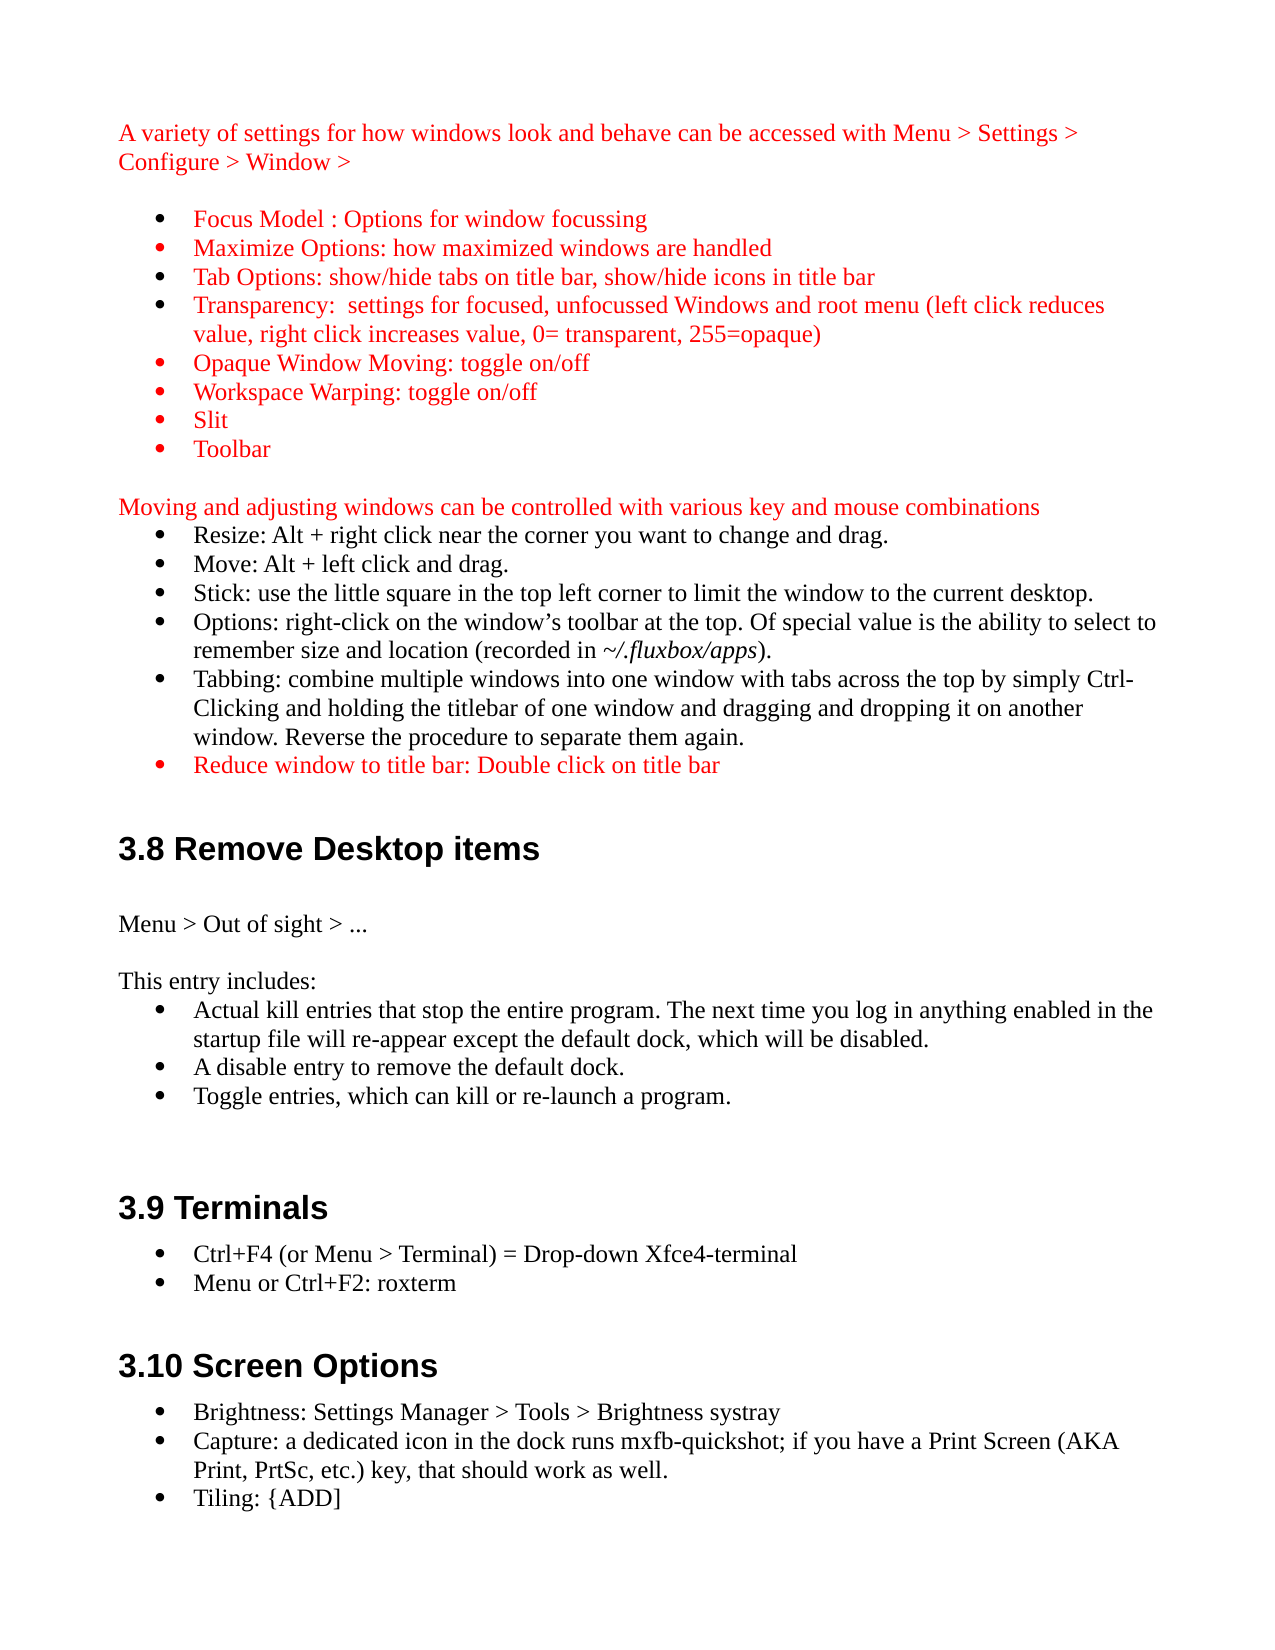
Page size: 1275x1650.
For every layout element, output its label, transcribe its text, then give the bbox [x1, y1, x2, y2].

list A disable entry to remove the default dock. [156, 1052, 1157, 1081]
list Focus Model : Options for window focussing [156, 204, 1157, 233]
text Moving and adjusting windows can be controlled with various key and mouse combinations [118, 492, 1157, 521]
subtitle 3.8 Remove Desktop items [118, 829, 1157, 867]
list Ctrl+F4 (or Menu > Terminal) = Drop-down Xfce4-terminal [156, 1239, 1157, 1268]
subtitle 3.10 Screen Options [118, 1346, 1157, 1385]
list Slit [156, 406, 1157, 434]
list Opaque Window Moving: toggle on/off [156, 348, 1157, 377]
list Workspace Warping: toggle on/off [156, 377, 1157, 406]
list Brightness: Settings Manager > Tools > Brightness systray [156, 1397, 1157, 1426]
list Tiling: {ADD] [156, 1483, 1157, 1512]
list Actual kill entries that stop the entire program. The next time you log in anything enabled in the startup file will re-appear except the default dock, which will be disabled. [156, 995, 1157, 1052]
list Menu or Ctrl+F2: roxterm [156, 1268, 1157, 1297]
list Capture: a dedicated icon in the dock runs mxfb-quickshot; if you have a Print Screen (AKA Print, PrtSc, etc.) key, that should work as well. [156, 1426, 1157, 1483]
list Reduce window to title bar: Double click on title bar [156, 751, 1157, 779]
list Move: Alt + left click and drag. [156, 549, 1157, 578]
list Stick: use the little square in the top left corner to limit the window to the current desktop. [156, 578, 1157, 607]
list Toggle entries, which can kill or re-launch a program. [156, 1081, 1157, 1110]
list Toolbar [156, 434, 1157, 463]
text This entry includes: [118, 966, 1157, 995]
text A variety of settings for how windows look and behave can be accessed with Menu > Settings > Configure > Window > [118, 118, 1157, 176]
list Resize: Alt + right click near the corner you want to change and drag. [156, 521, 1157, 549]
list Options: right-click on the window’s toolbar at the top. Of special value is the ability to select to remember size and location (recorded in ~/.fluxbox/apps). [156, 607, 1157, 664]
list Tabbing: combine multiple windows into one window with tabs across the top by simply Ctrl-Clicking and holding the titlebar of one window and dragging and dropping it on another window. Reverse the procedure to separate them again. [156, 664, 1157, 751]
text Menu > Out of sight > ... [118, 909, 1157, 937]
list Transparency: settings for focused, unfocussed Windows and root menu (left click reduces value, right click increases value, 0= transparent, 255=opaque) [156, 291, 1157, 348]
subtitle 3.9 Terminals [118, 1188, 1157, 1227]
list Tab Options: show/hide tabs on title bar, show/hide icons in title bar [156, 262, 1157, 291]
list Maximize Options: how maximized windows are handled [156, 233, 1157, 262]
